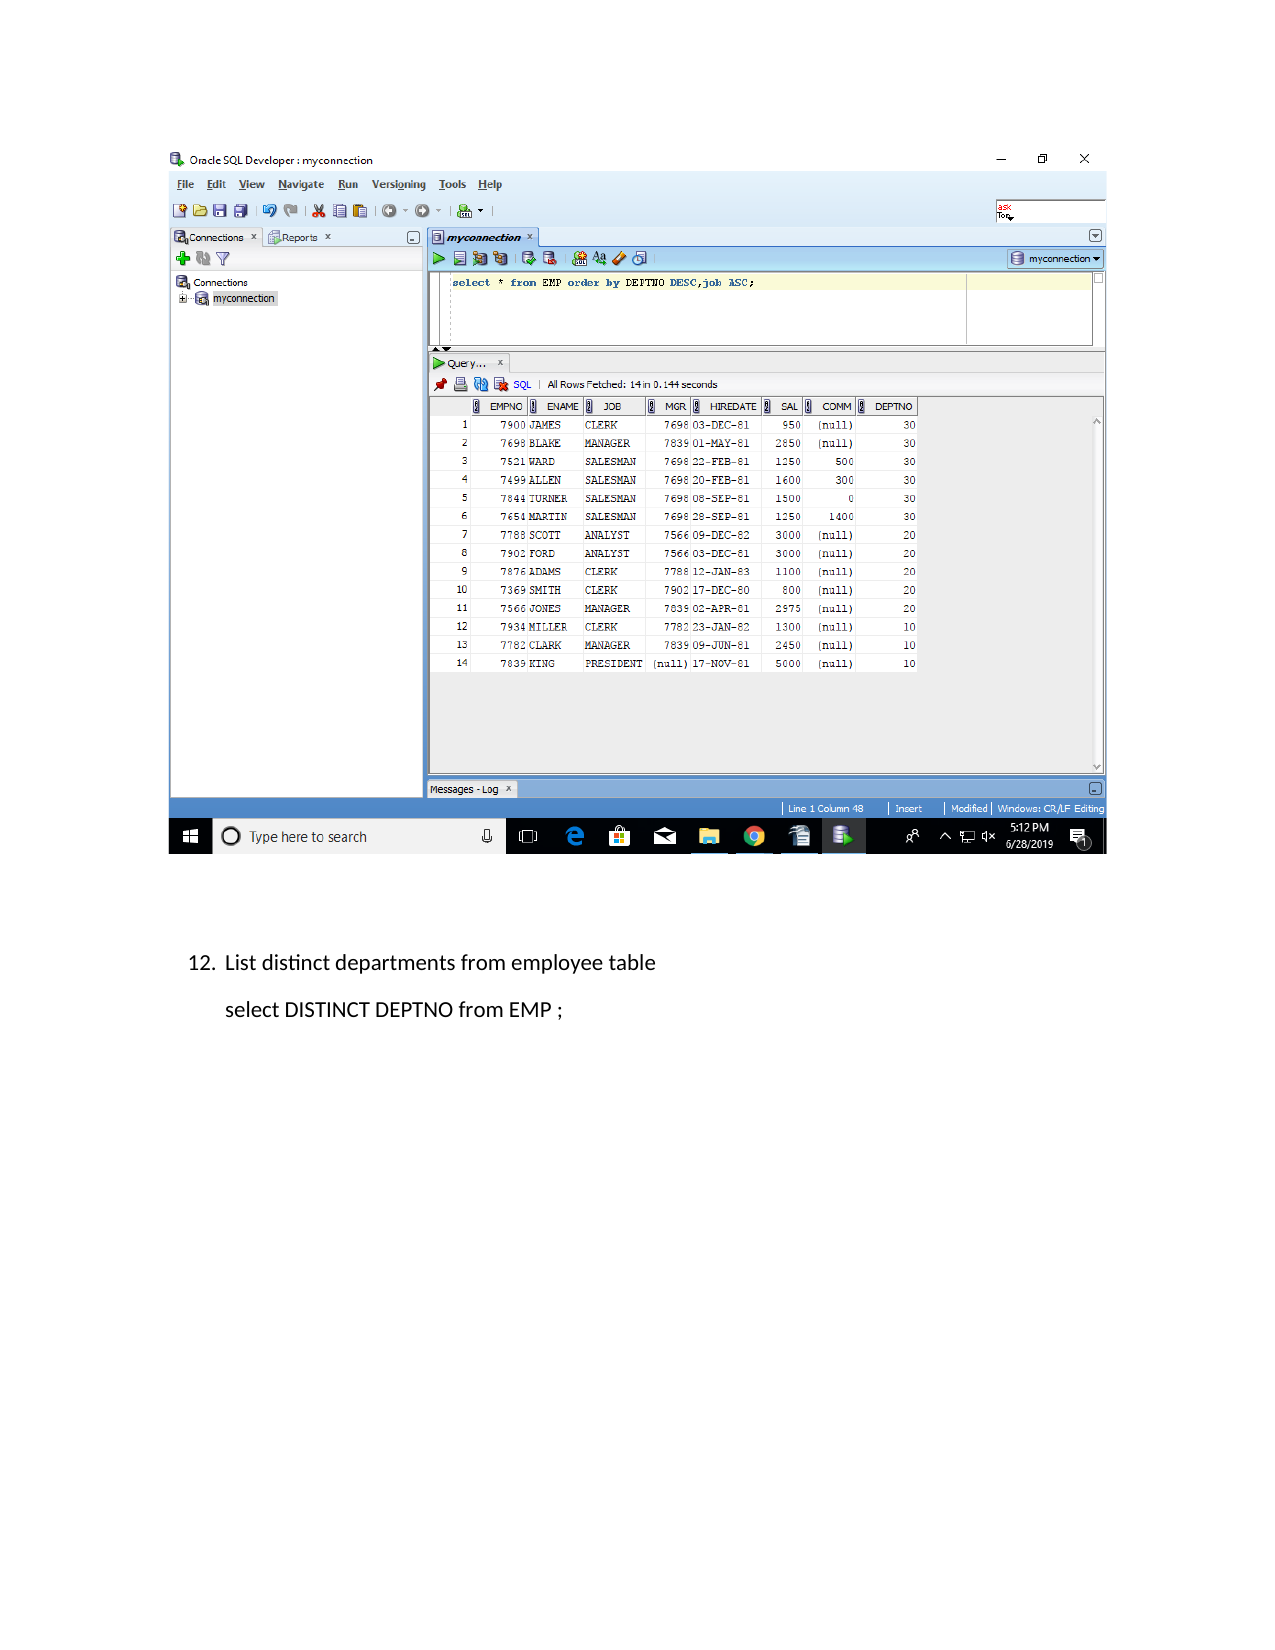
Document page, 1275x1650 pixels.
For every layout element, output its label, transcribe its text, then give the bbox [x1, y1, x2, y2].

picture [168, 150, 1107, 854]
list select DISTINCT DEPTNO from EMP ; [187, 995, 1125, 1023]
list List distinct departments from employee table [187, 948, 1125, 976]
